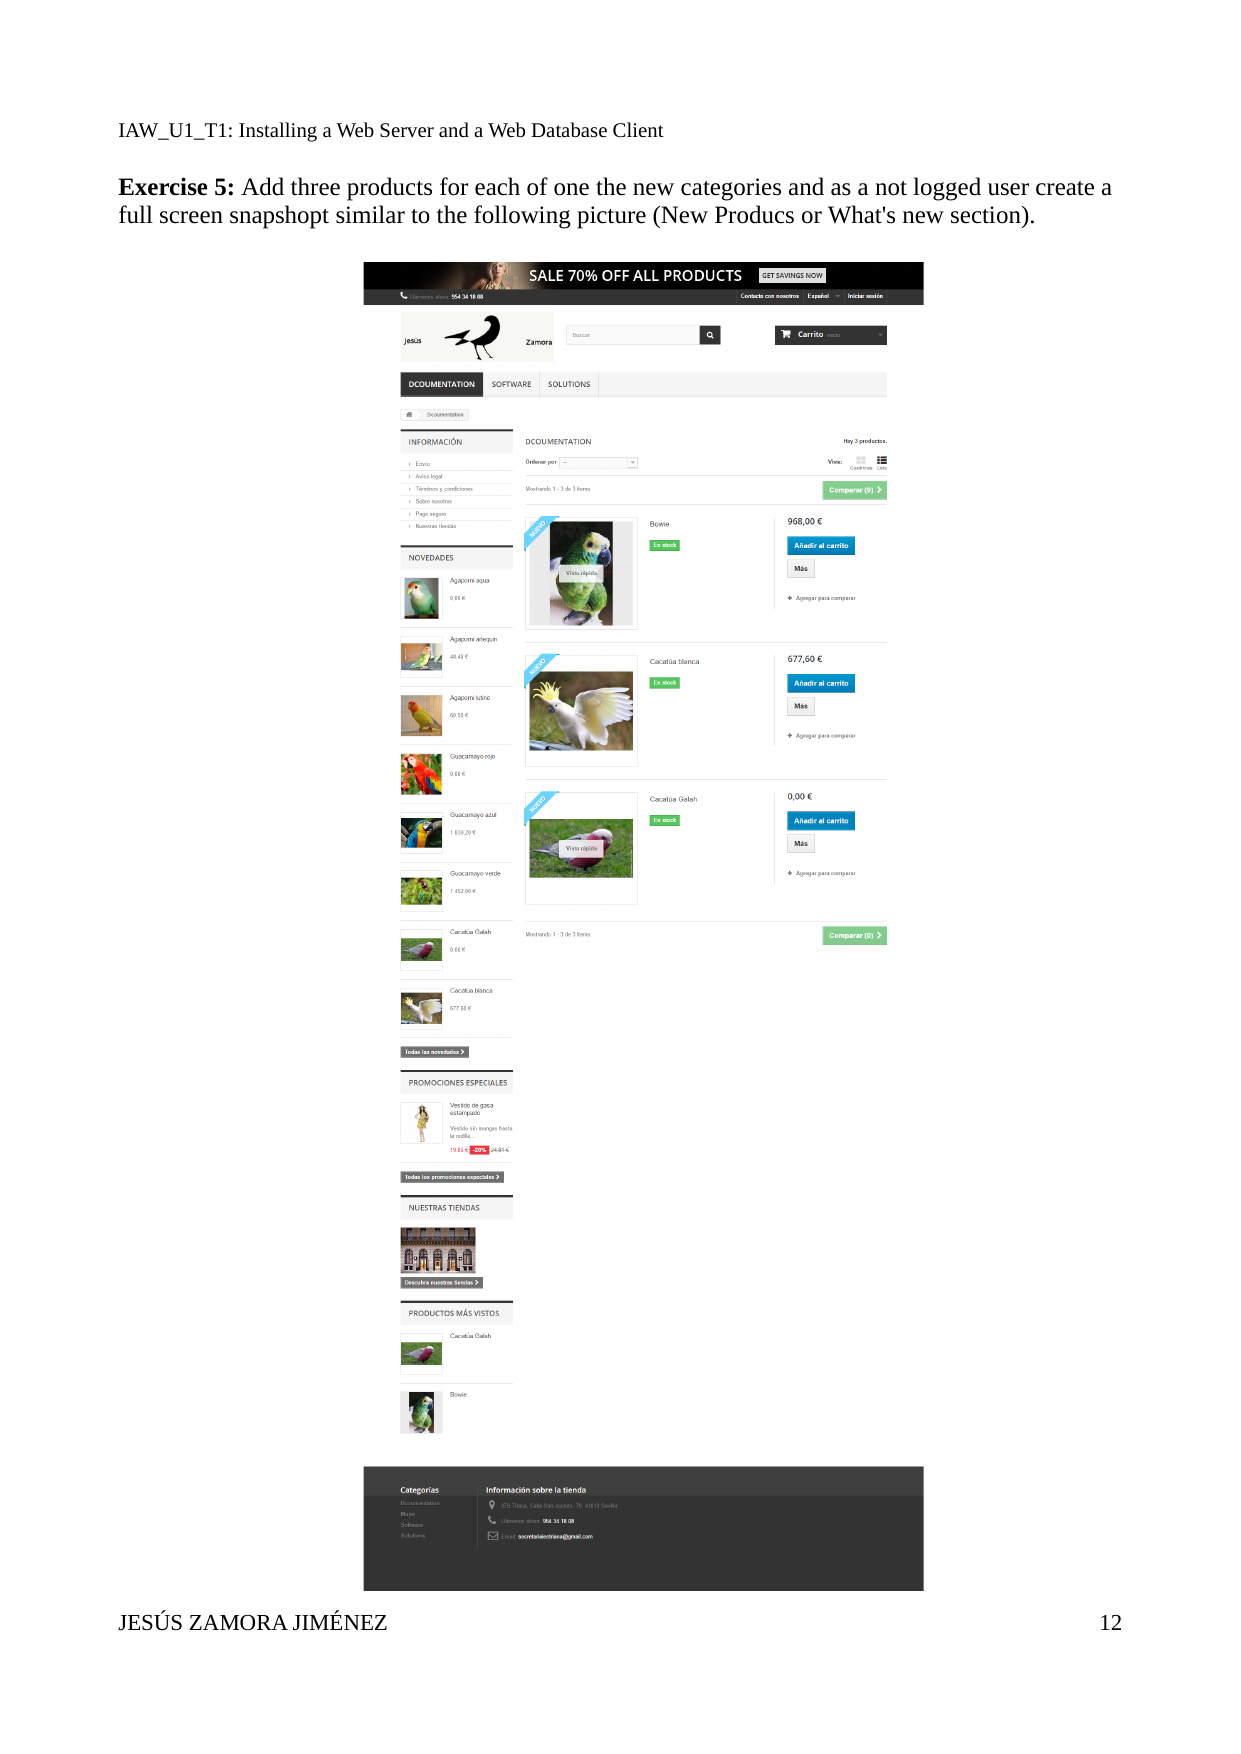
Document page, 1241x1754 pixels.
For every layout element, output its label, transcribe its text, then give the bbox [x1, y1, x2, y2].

text Exercise 5: Add three products for each of one the new categories and as a not logged user create a full screen snapshopt similar to the following picture (New Producs or What's new section). [118, 172, 1122, 229]
picture [363, 262, 924, 1591]
